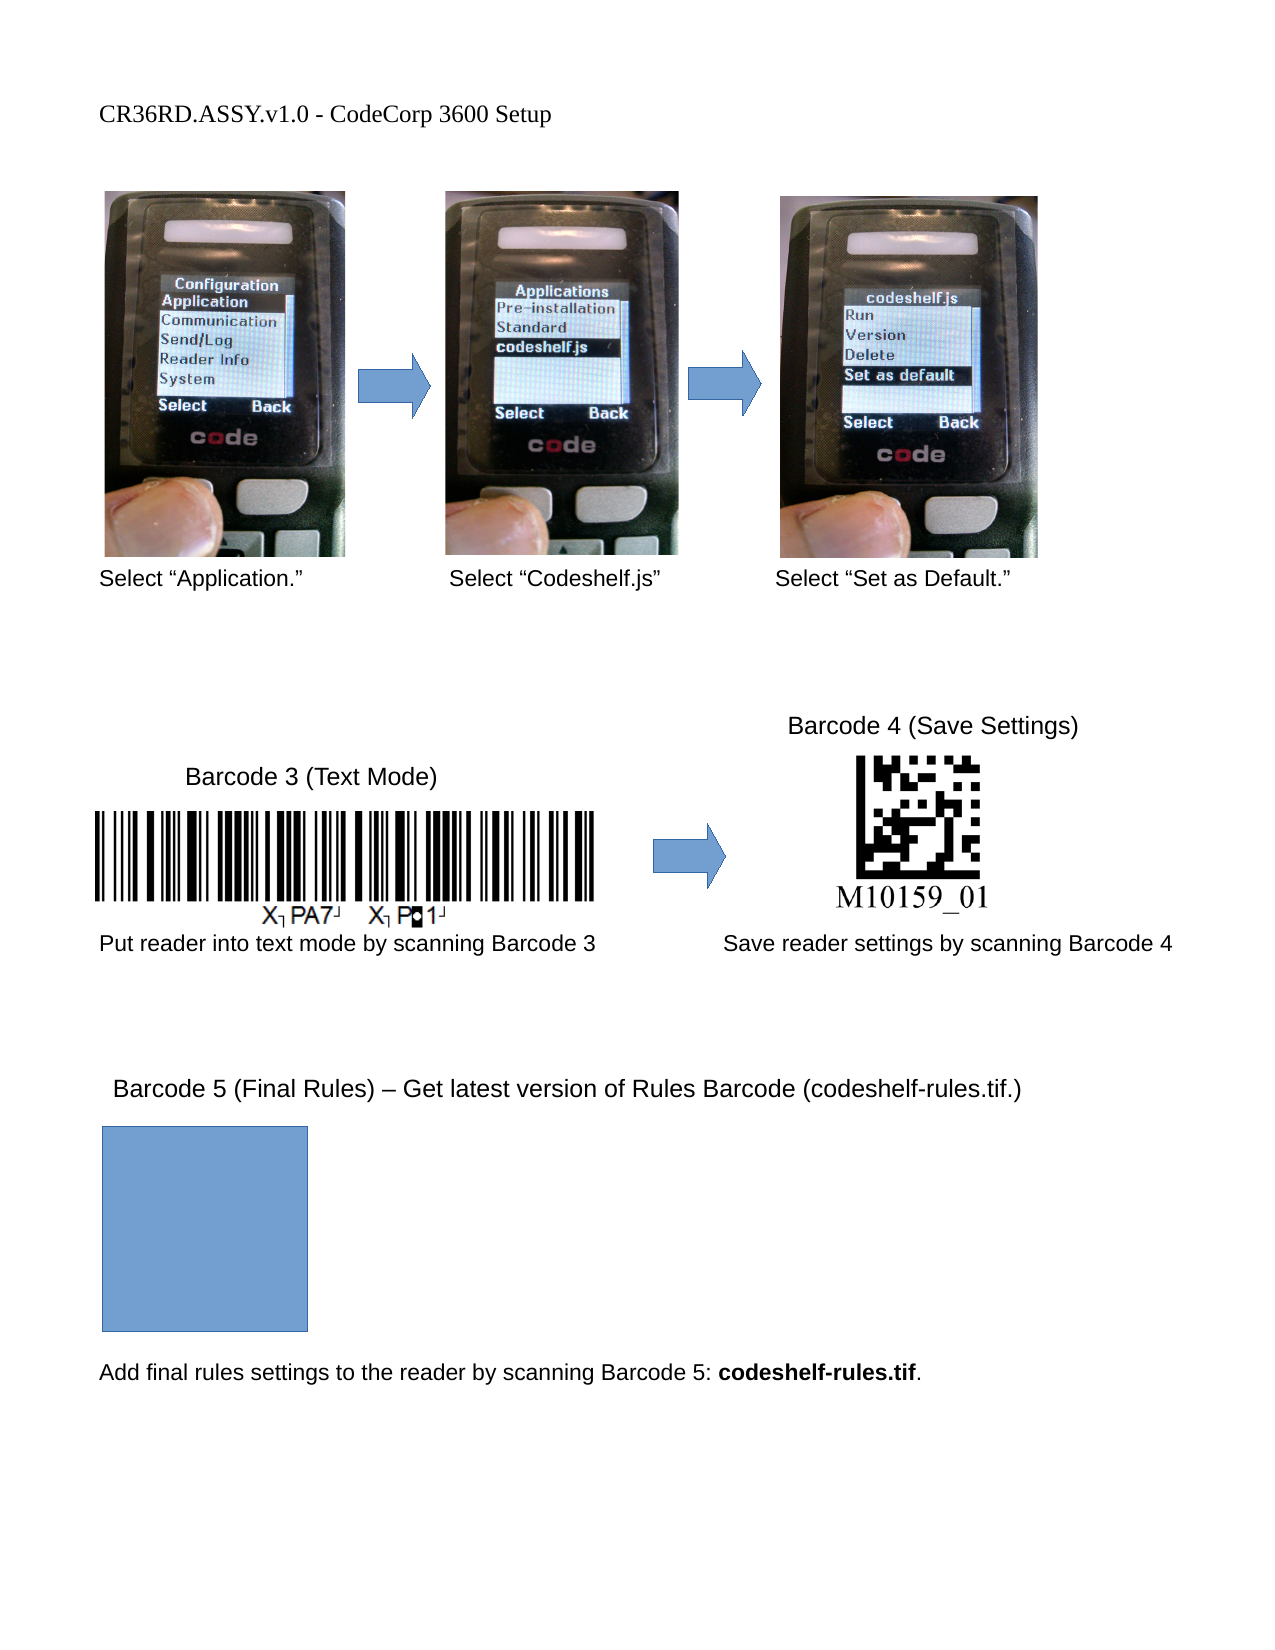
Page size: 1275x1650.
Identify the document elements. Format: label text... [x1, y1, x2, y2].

text DO NOT [308, 1196, 1176, 1222]
text Add final rules settings to the reader by scanning Barcode 5: codeshelf-rules.tif. [99, 1358, 1176, 1385]
picture [780, 196, 1038, 558]
picture [830, 750, 1000, 918]
text Barcode 5 (Final Rules) – Get latest version of Rules Barcode (codeshelf-rules.tif.) [113, 1074, 1043, 1103]
text Barcode 4 (Save Settings) [787, 711, 1079, 740]
text Barcode 3 (Text Mode) [185, 762, 465, 791]
text Select “Application.” Select “Codeshelf.js” Select “Set as Default.” [99, 565, 1176, 591]
picture [104, 191, 346, 557]
text Put reader into text mode by scanning Barcode 3 Save reader settings by scanning Barcode 4 [99, 807, 1176, 956]
picture [95, 811, 594, 930]
picture [445, 191, 679, 555]
